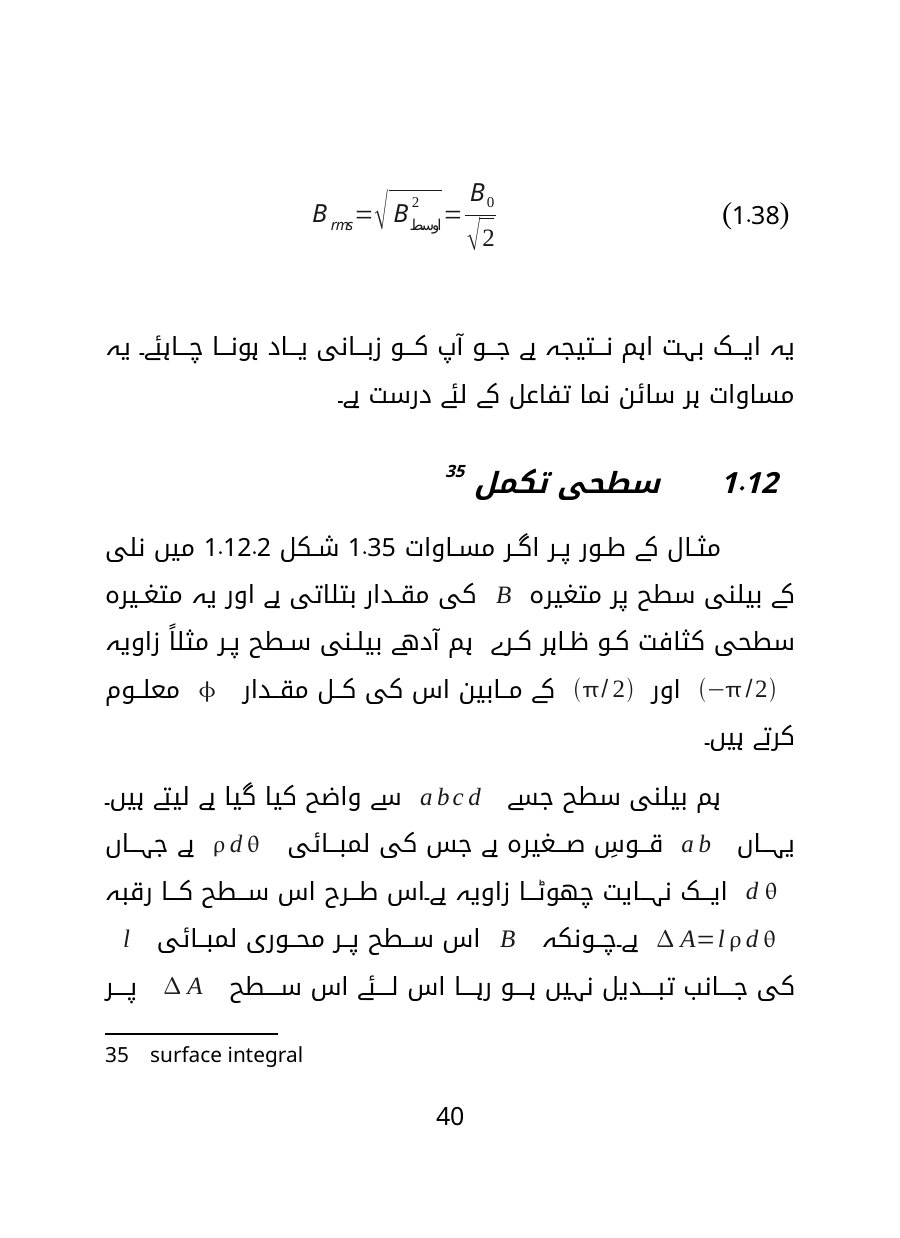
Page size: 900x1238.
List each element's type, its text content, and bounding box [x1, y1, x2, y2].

text یہ ایک بہت اہم نتیجہ ہے جو آپ کو زبانی یاد ہونا چاہئے۔ یہ مساوات ہر سائن نما تفاعل کے لئے درست ہے۔ [105, 324, 795, 418]
table_header [105, 169, 692, 277]
text مثال کے طور پر اگر مساوات 1.35 شکل 110 میں نلی کے بیلنی سطح پر متغیرہکی مقدار بتلاتی ہے اور یہ متغیرہ سطحی کثافت کو ظاہر کرے ہم آدھے بیلنی سطح پر مثلاً زاویہ اورکے مابین اس کی کل مقدار معلوم کرتے ہیں۔ [105, 524, 795, 761]
list surface integral [105, 1040, 795, 1068]
text ہم بیلنی سطح جسے سے واضح کیا گیا ہے لیتے ہیں۔یہاں قوسِ صغیرہ ہے جس کی لمبائی ہے جہاں ایک نہایت چھوٹا زاویہ ہے۔اس طرح اس سطح کا رقبہ ہے۔چونکہ اس سطح پر محوری لمبائی کی جانب تبدیل نہیں ہو رہا اس لئے اس سطح پر ہو گا اور کُل تکمل کی مدد سے یوں حاصل ہو گا۔ [105, 773, 795, 1010]
table_header (1.38) [693, 169, 795, 277]
subtitle سطحی تکمل [105, 456, 720, 511]
